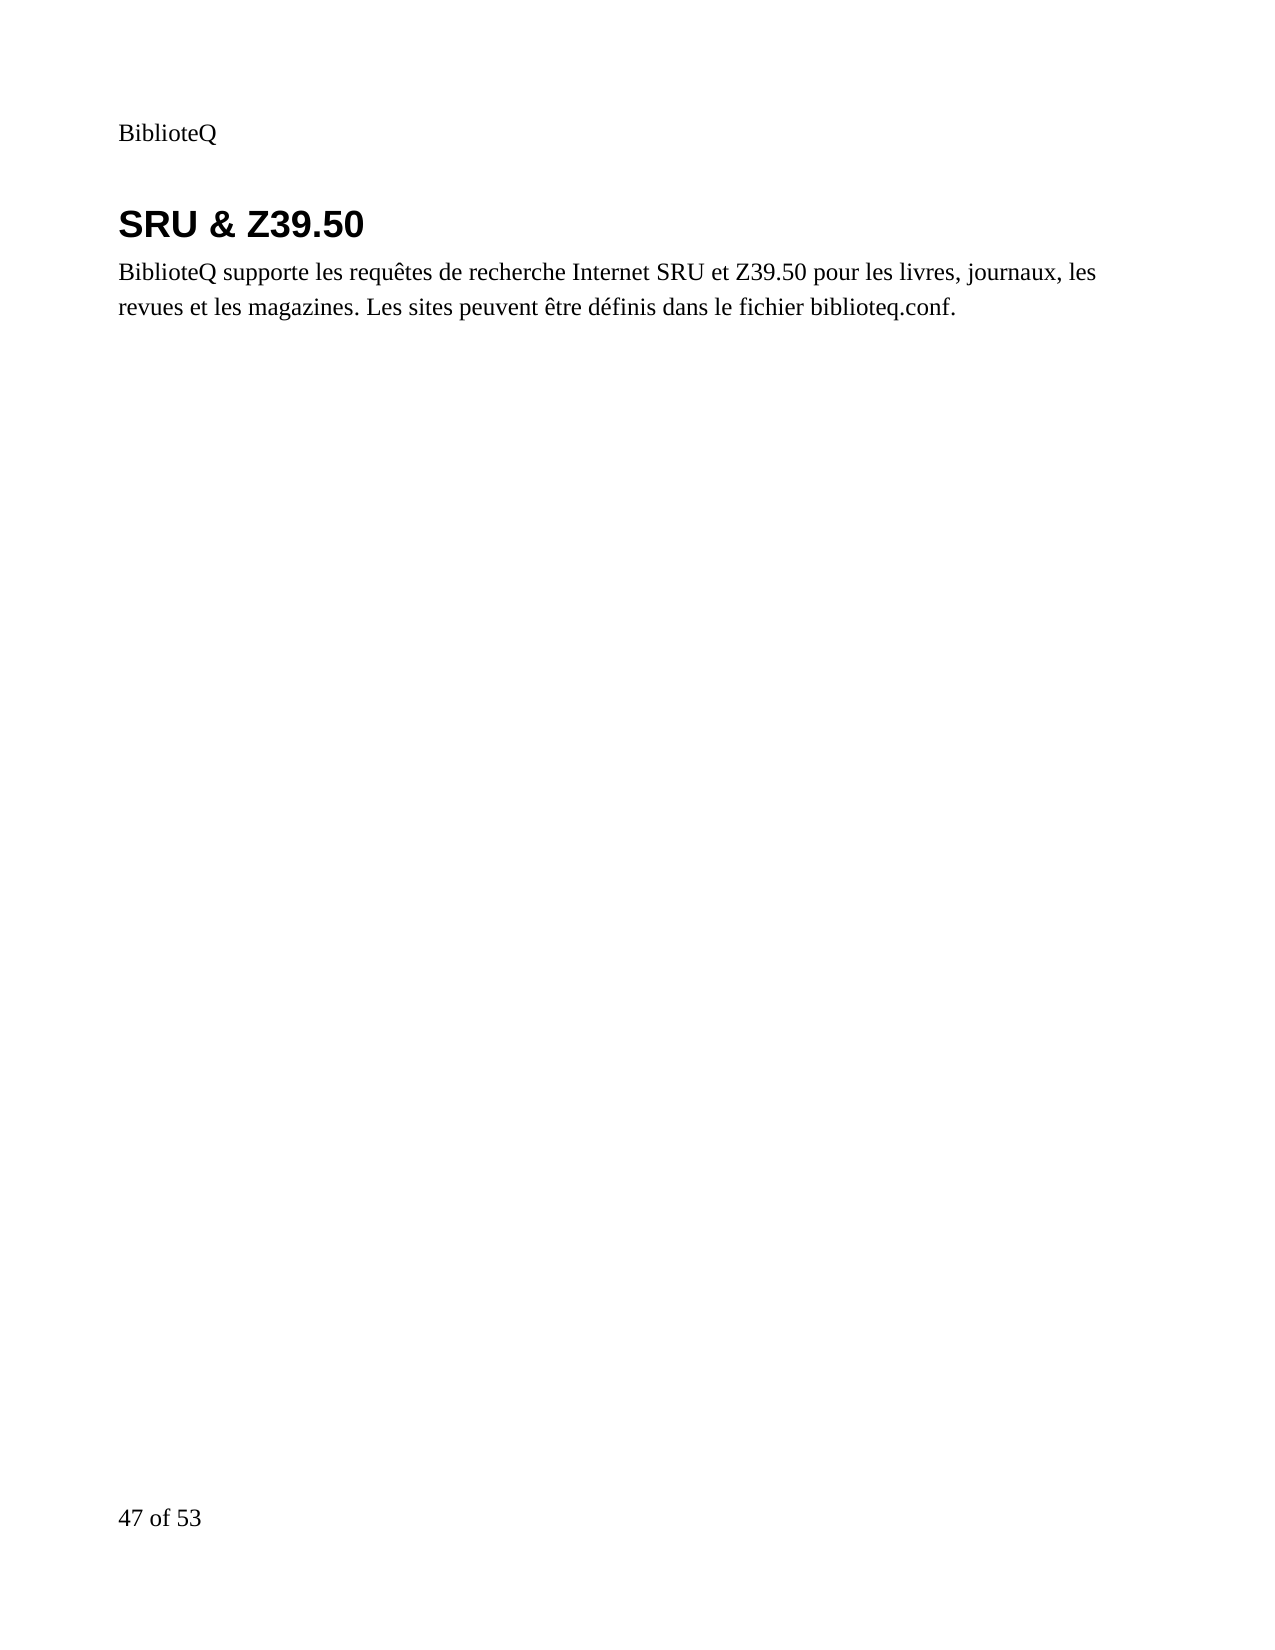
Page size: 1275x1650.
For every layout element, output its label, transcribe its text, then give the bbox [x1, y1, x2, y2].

subtitle SRU & Z39.50 [118, 201, 1157, 245]
text BiblioteQ supporte les requêtes de recherche Internet SRU et Z39.50 pour les livres, journaux, les revues et les magazines. Les sites peuvent être définis dans le fichier biblioteq.conf. [118, 257, 1157, 321]
